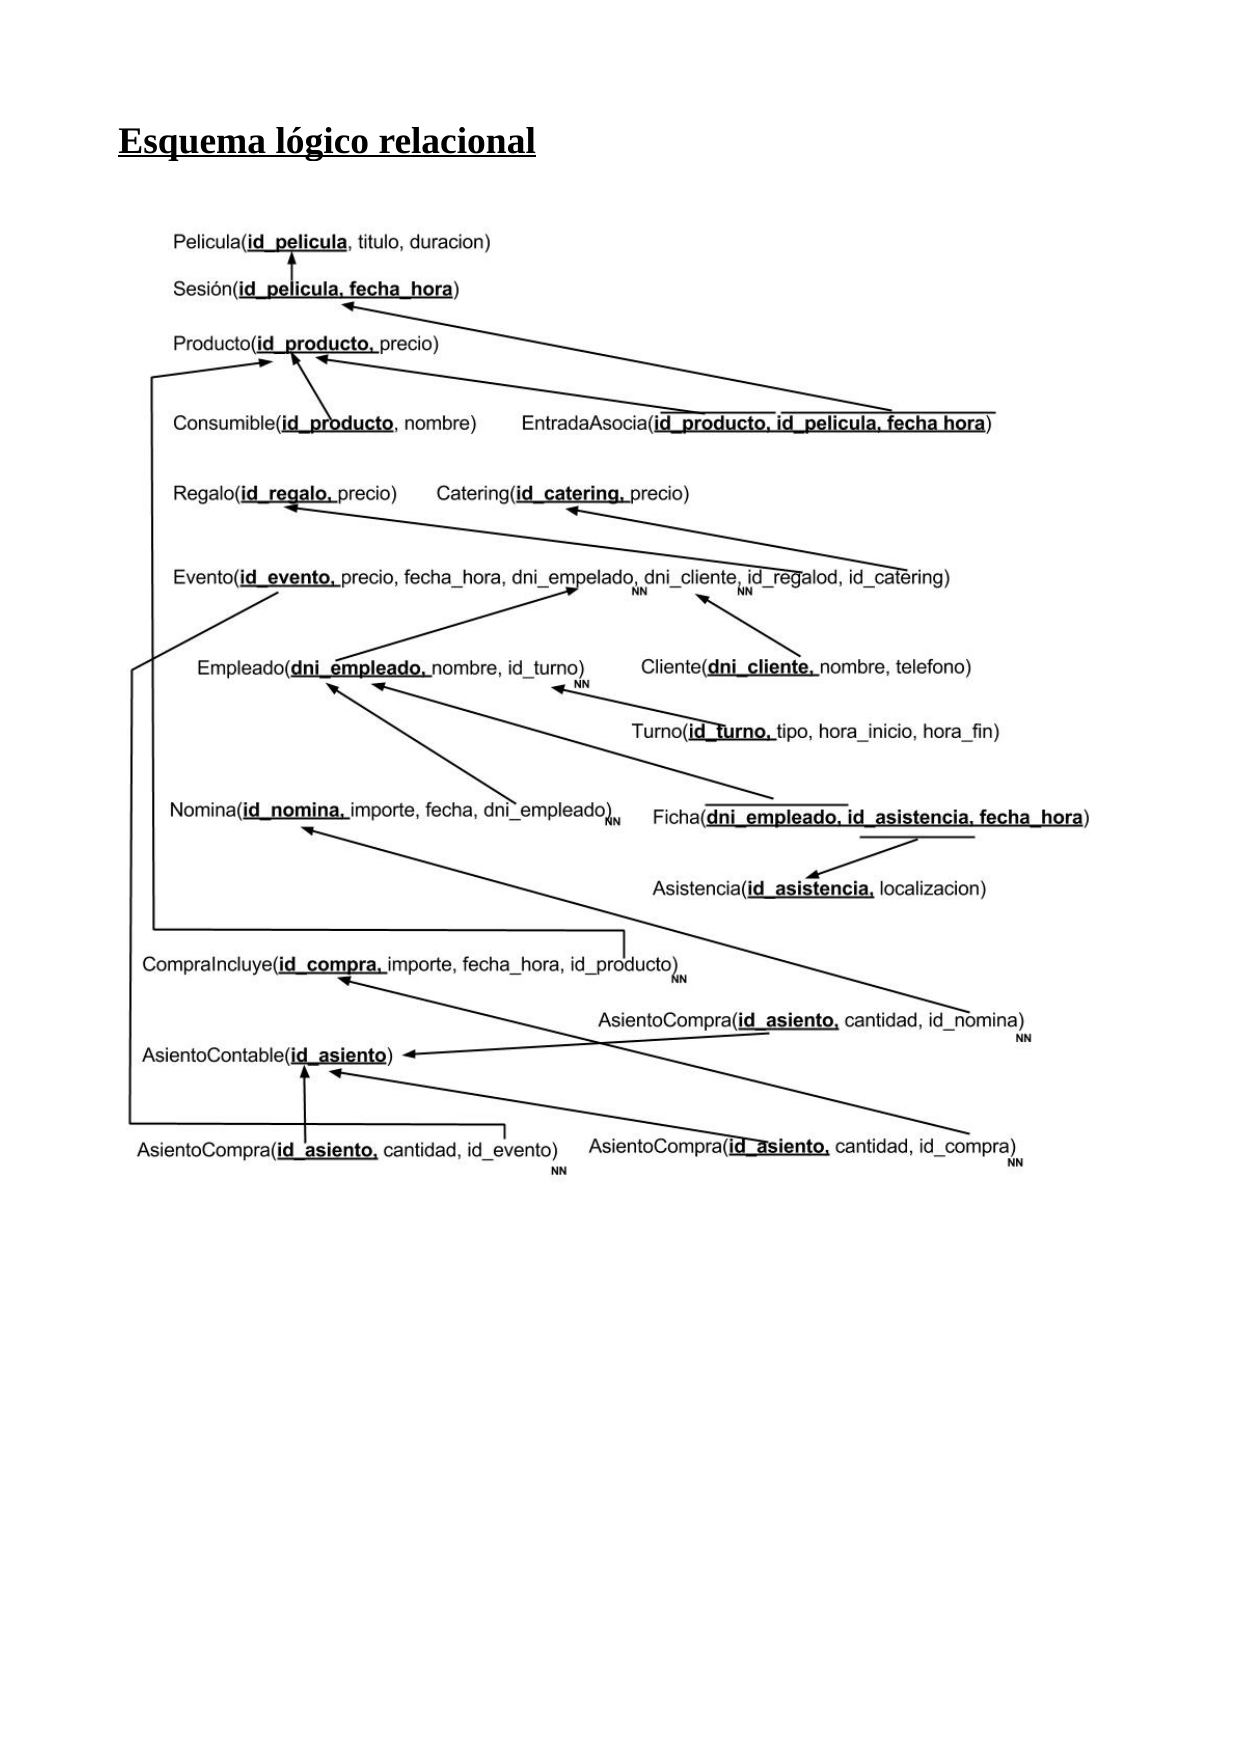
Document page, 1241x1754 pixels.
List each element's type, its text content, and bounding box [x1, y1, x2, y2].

subtitle Esquema lógico relacional [118, 118, 1122, 161]
picture [118, 161, 1123, 1316]
